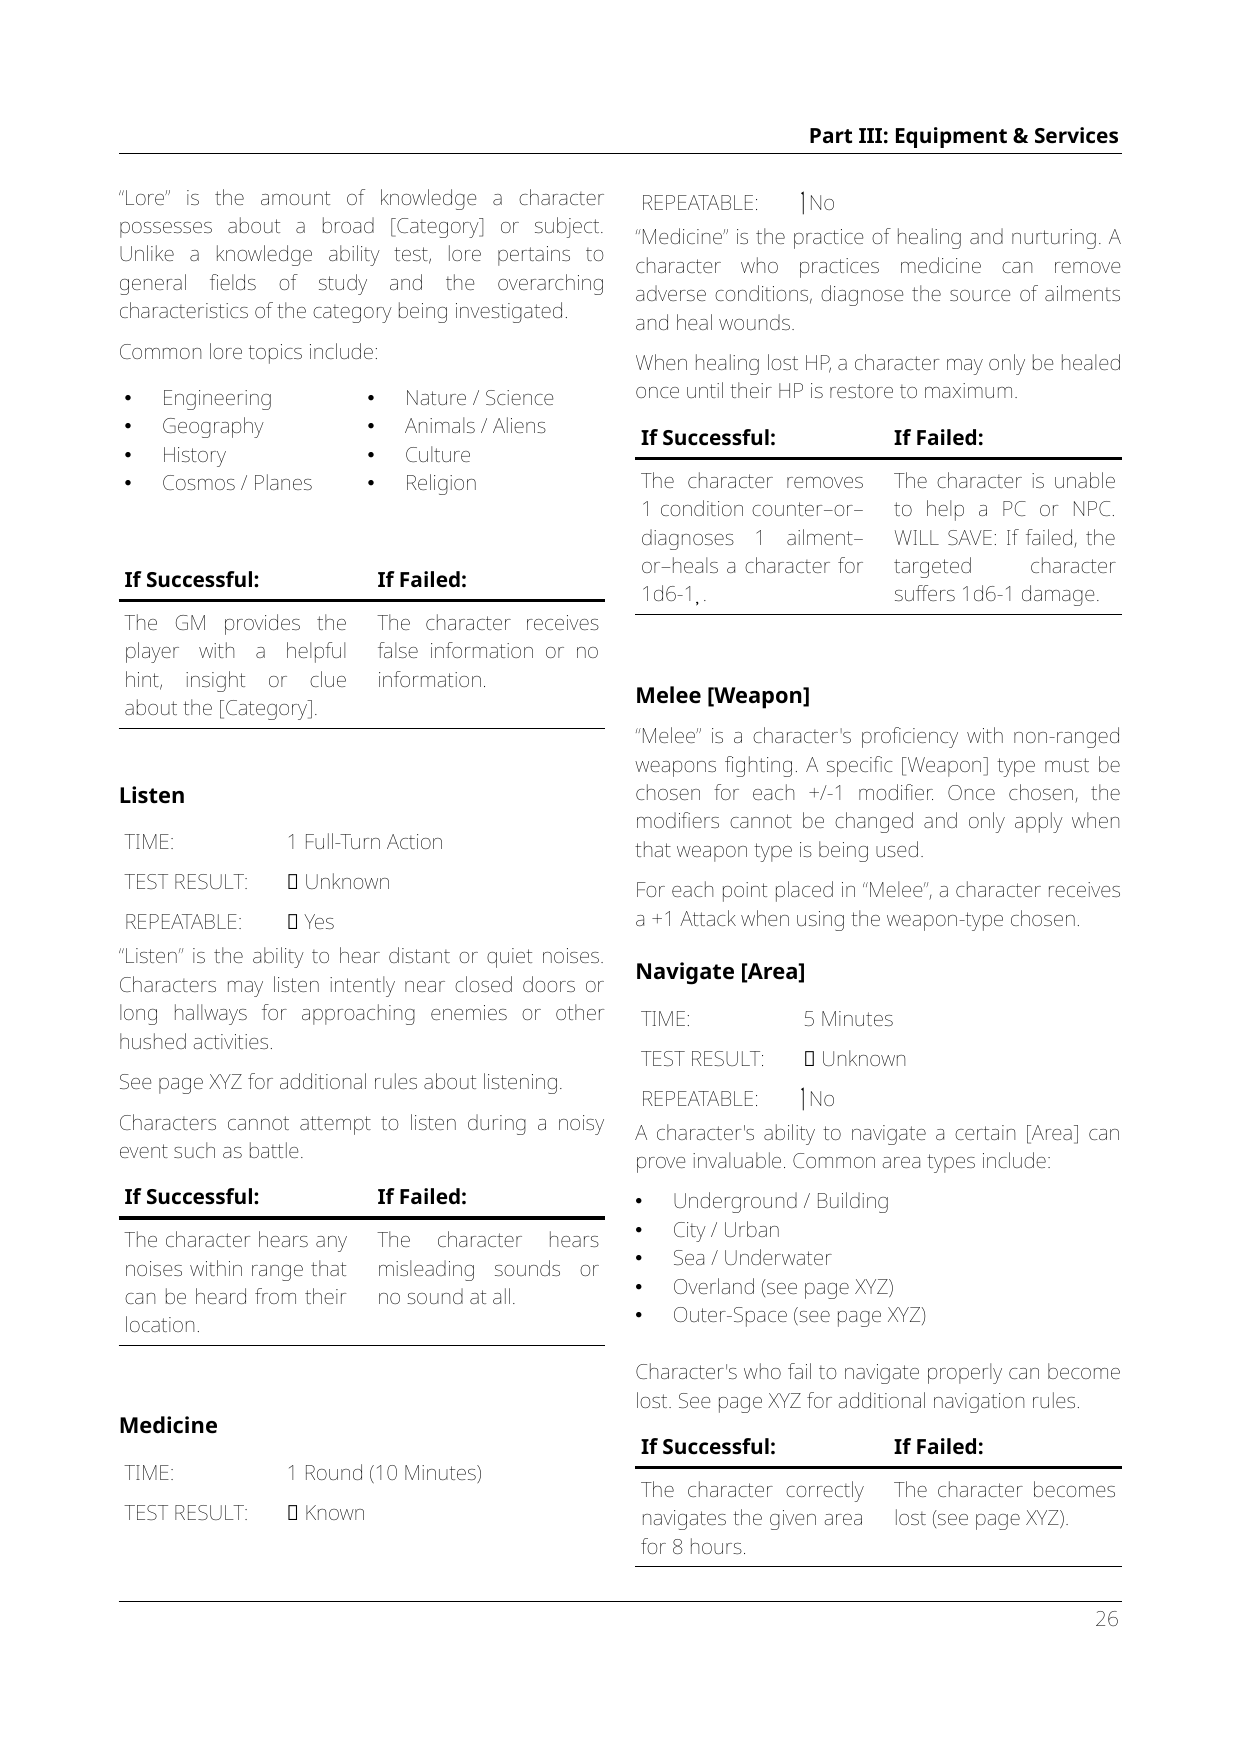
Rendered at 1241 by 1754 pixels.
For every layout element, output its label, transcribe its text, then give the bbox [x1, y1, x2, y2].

text A character's ability to navigate a certain [Area] can prove invaluable. Common area types include: [635, 1118, 1122, 1175]
table_header [353, 1176, 372, 1216]
table_header TIME: [119, 1452, 281, 1492]
text Melee [Weapon] [635, 679, 1122, 709]
table_cell [353, 602, 372, 727]
table_header If Successful: [119, 559, 353, 599]
table_header [869, 1426, 888, 1466]
table_header [353, 559, 372, 599]
table_cell [353, 1220, 372, 1345]
table_header [869, 417, 888, 457]
table_cell The character correctly navigates the given area for 8 hours. [635, 1469, 869, 1566]
table_header Nature / Science Animals / Aliens Culture Religion [362, 377, 605, 502]
table_header If Failed: [372, 559, 605, 599]
table_cell The character is unable to help a PC or NPC. WILL SAVE: If failed, the targeted character suffers 1d6-1 damage. [888, 460, 1122, 614]
table_cell The character becomes lost (see page XYZ). [888, 1469, 1122, 1566]
table_cell  No [797, 1078, 1122, 1118]
text Characters cannot attempt to listen during a noisy event such as battle. [118, 1108, 605, 1164]
table_header If Successful: [635, 417, 869, 457]
table_header If Failed: [888, 417, 1122, 457]
table_cell TEST RESULT: [119, 1492, 281, 1532]
text “Lore” is the amount of knowledge a character possesses about a broad [Category] or subject. Unlike a knowledge ability test, lore pertains to general fields of study and the overarching characteristics of the category being investigated. [118, 183, 605, 325]
list Overland (see page XYZ) [635, 1272, 1122, 1300]
table_header TIME: [635, 998, 797, 1038]
text Common lore topics include: [118, 337, 605, 365]
table_header Engineering Geography History Cosmos / Planes [119, 377, 362, 502]
table_cell  Unknown [281, 862, 605, 902]
table_cell  No [797, 183, 1122, 222]
table_cell TEST RESULT: [635, 1038, 797, 1078]
table_header If Failed: [372, 1176, 605, 1216]
text See page XYZ for additional rules about listening. [118, 1067, 605, 1096]
table_cell  Known [281, 1492, 605, 1532]
table_cell [869, 1469, 888, 1566]
table_header 1 Full-Turn Action [281, 822, 605, 862]
table_cell [869, 460, 888, 614]
table_cell REPEATABLE: [119, 902, 281, 941]
table_header If Successful: [635, 1426, 869, 1466]
table_cell The character hears misleading sounds or no sound at all. [372, 1220, 605, 1345]
text When healing lost HP, a character may only be healed once until their HP is restore to maximum. [635, 348, 1122, 405]
table_cell The GM provides the player with a helpful hint, insight or clue about the [Category]. [119, 602, 353, 727]
table_cell  Unknown [797, 1038, 1122, 1078]
table_header If Successful: [119, 1176, 353, 1216]
text Character's who fail to navigate properly can become lost. See page XYZ for additional navigation rules. [635, 1329, 1122, 1414]
text Medicine [118, 1411, 605, 1440]
list Outer-Space (see page XYZ) [635, 1300, 1122, 1329]
table_header If Failed: [888, 1426, 1122, 1466]
table_cell TEST RESULT: [119, 862, 281, 902]
text For each point placed in “Melee”, a character receives a +1 Attack when using the weapon-type chosen. [635, 876, 1122, 932]
list Underground / Building [635, 1187, 1122, 1215]
table_cell The character hears any noises within range that can be heard from their location. [119, 1220, 353, 1345]
text Listen [118, 780, 605, 810]
text “Listen” is the ability to hear distant or quiet noises. Characters may listen intently near closed doors or long hallways for approaching enemies or other hushed activities. [118, 941, 605, 1055]
table_cell The character removes 1 condition counter–or–diagnoses 1 ailment–or–heals a character for 1d6-1. [635, 460, 869, 614]
table_cell REPEATABLE: [635, 1078, 797, 1118]
table_header 5 Minutes [797, 998, 1122, 1038]
table_cell  Yes [281, 902, 605, 941]
list City / Urban [635, 1215, 1122, 1243]
table_cell REPEATABLE: [635, 183, 797, 222]
table_header 1 Round (10 Minutes) [281, 1452, 605, 1492]
text “Melee” is a character's proficiency with non-ranged weapons fighting. A specific [Weapon] type must be chosen for each +/-1 modifier. Once chosen, the modifiers cannot be changed and only apply when that weapon type is being used. [635, 721, 1122, 863]
text “Medicine” is the practice of healing and nurturing. A character who practices medicine can remove adverse conditions, diagnose the source of ailments and heal wounds. [635, 222, 1122, 336]
list Sea / Underwater [635, 1243, 1122, 1272]
table_header TIME: [119, 822, 281, 862]
text Navigate [Area] [635, 956, 1122, 986]
table_cell The character receives false information or no information. [372, 602, 605, 727]
